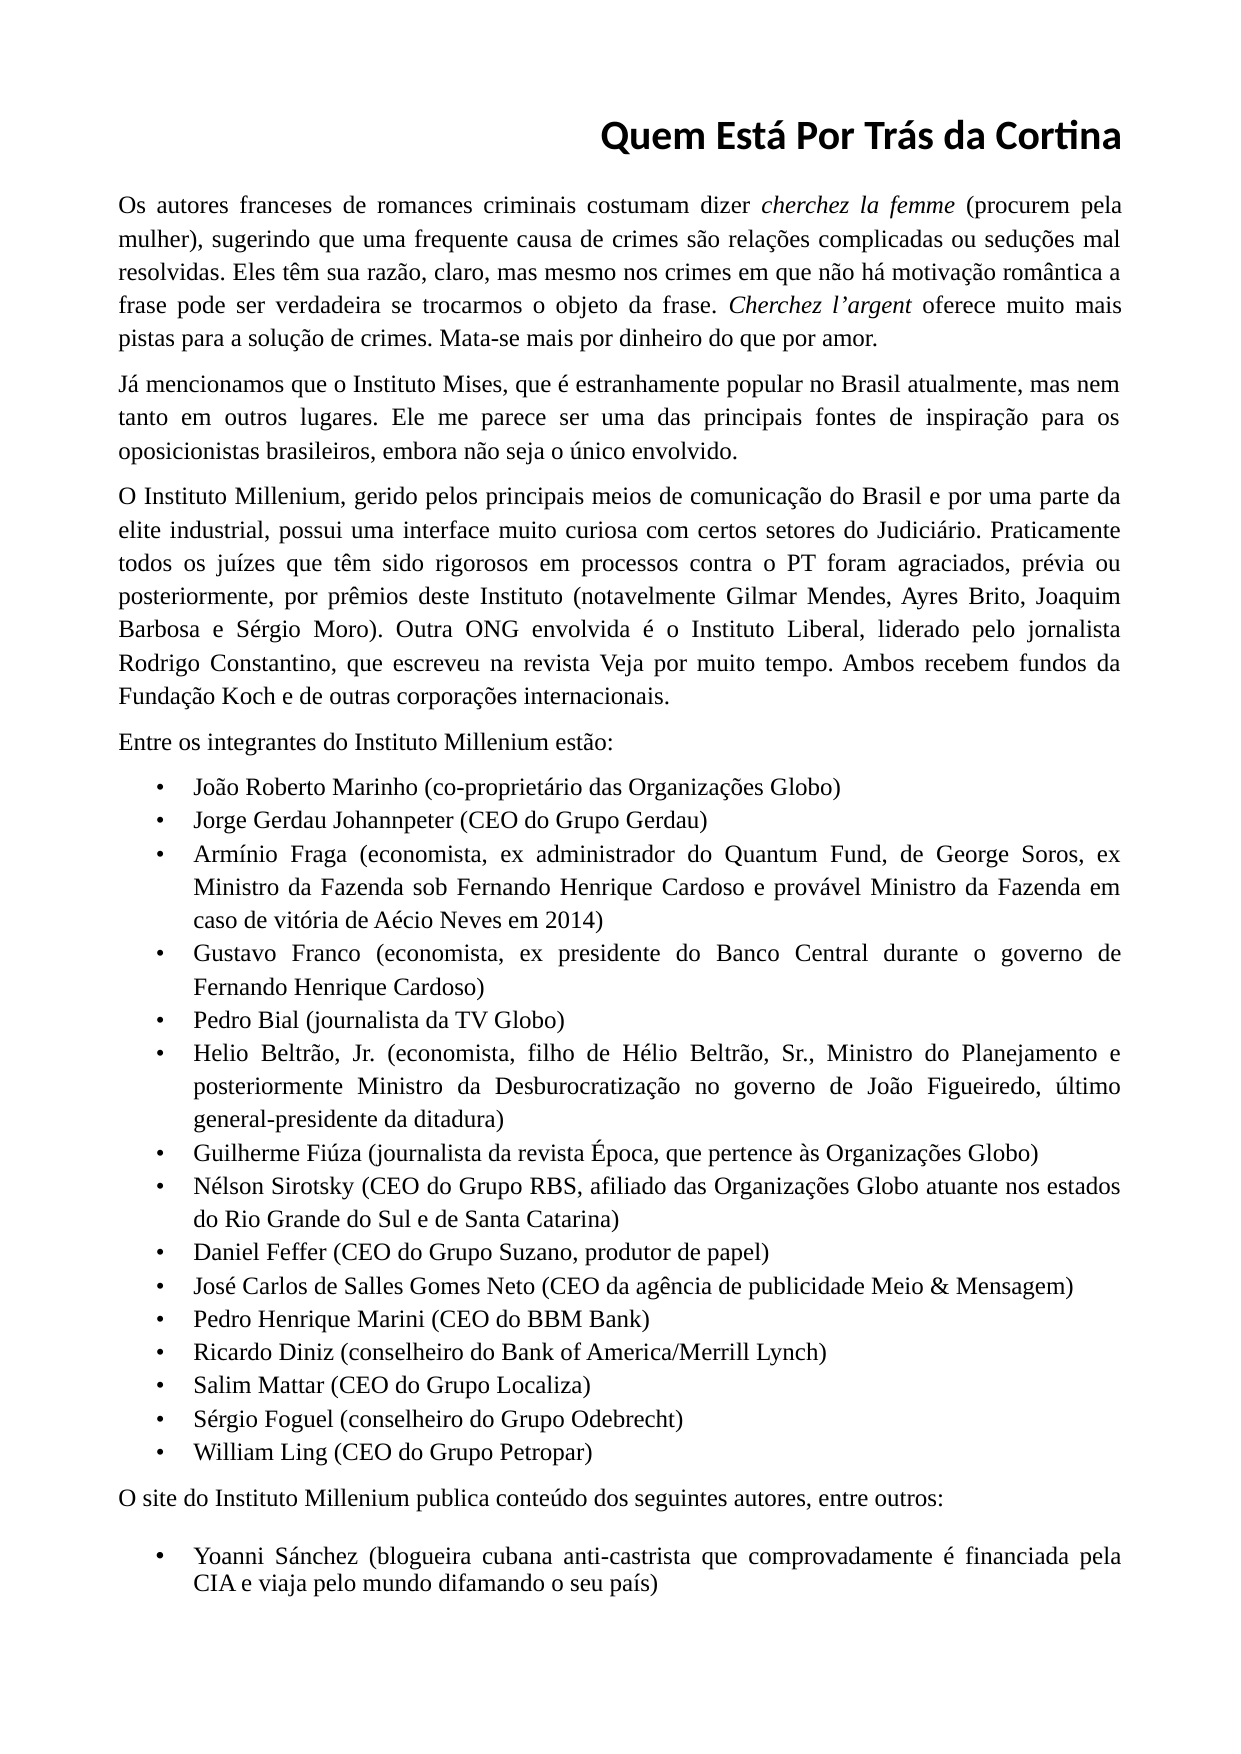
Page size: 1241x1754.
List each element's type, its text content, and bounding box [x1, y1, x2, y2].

list Gustavo Franco (economista, ex presidente do Banco Central durante o governo de Fernando Henrique Cardoso) [156, 939, 1122, 1000]
list Jorge Gerdau Johannpeter (CEO do Grupo Gerdau) [156, 807, 1122, 834]
list Yoanni Sánchez (blogueira cubana anti-castrista que comprovadamente é financiada pela CIA e viaja pelo mundo difamando o seu país) [156, 1542, 1122, 1597]
list Pedro Bial (journalista da TV Globo) [156, 1006, 1122, 1034]
list Daniel Feffer (CEO do Grupo Suzano, produtor de papel) [156, 1238, 1122, 1266]
list João Roberto Marinho (co-proprietário das Organizações Globo) [156, 773, 1122, 801]
text O site do Instituto Millenium publica conteúdo dos seguintes autores, entre outros: [118, 1484, 1122, 1511]
list Guilherme Fiúza (journalista da revista Época, que pertence às Organizações Globo) [156, 1139, 1122, 1167]
list José Carlos de Salles Gomes Neto (CEO da agência de publicidade Meio & Mensagem) [156, 1272, 1122, 1299]
list Pedro Henrique Marini (CEO do BBM Bank) [156, 1305, 1122, 1333]
list Ricardo Diniz (conselheiro do Bank of America/Merrill Lynch) [156, 1338, 1122, 1366]
list Sérgio Foguel (conselheiro do Grupo Odebrecht) [156, 1405, 1122, 1432]
text O Instituto Millenium, gerido pelos principais meios de comunicação do Brasil e por uma parte da elite industrial, possui uma interface muito curiosa com certos setores do Judiciário. Praticamente todos os juízes que têm sido rigorosos em processos contra o PT foram agraciados, prévia ou posteriormente, por prêmios deste Instituto (notavelmente Gilmar Mendes, Ayres Brito, Joaquim Barbosa e Sérgio Moro). Outra ONG envolvida é o Instituto Liberal, liderado pelo jornalista Rodrigo Constantino, que escreveu na revista Veja por muito tempo. Ambos recebem fundos da Fundação Koch e de outras corporações internacionais. [118, 482, 1122, 709]
text Os autores franceses de romances criminais costumam dizer cherchez la femme (procurem pela mulher), sugerindo que uma frequente causa de crimes são relações complicadas ou seduções mal resolvidas. Eles têm sua razão, claro, mas mesmo nos crimes em que não há motivação romântica a frase pode ser verdadeira se trocarmos o objeto da frase. Cherchez l’argent oferece muito mais pistas para a solução de crimes. Mata-se mais por dinheiro do que por amor. [118, 192, 1122, 352]
list Armínio Fraga (economista, ex administrador do Quantum Fund, de George Soros, ex Ministro da Fazenda sob Fernando Henrique Cardoso e provável Ministro da Fazenda em caso de vitória de Aécio Neves em 2014) [156, 840, 1122, 934]
list Nélson Sirotsky (CEO do Grupo RBS, afiliado das Organizações Globo atuante nos estados do Rio Grande do Sul e de Santa Catarina) [156, 1172, 1122, 1233]
list Salim Mattar (CEO do Grupo Localiza) [156, 1371, 1122, 1399]
text Entre os integrantes do Instituto Millenium estão: [118, 728, 1122, 755]
text Já mencionamos que o Instituto Mises, que é estranhamente popular no Brasil atualmente, mas nem tanto em outros lugares. Ele me parece ser uma das principais fontes de inspiração para os oposicionistas brasileiros, embora não seja o único envolvido. [118, 370, 1122, 464]
list William Ling (CEO do Grupo Petropar) [156, 1438, 1122, 1466]
subtitle Quem Está Por Trás da Cortina [118, 118, 1122, 160]
list Helio Beltrão, Jr. (economista, filho de Hélio Beltrão, Sr., Ministro do Planejamento e posteriormente Ministro da Desburocratização no governo de João Figueiredo, último general-presidente da ditadura) [156, 1039, 1122, 1133]
